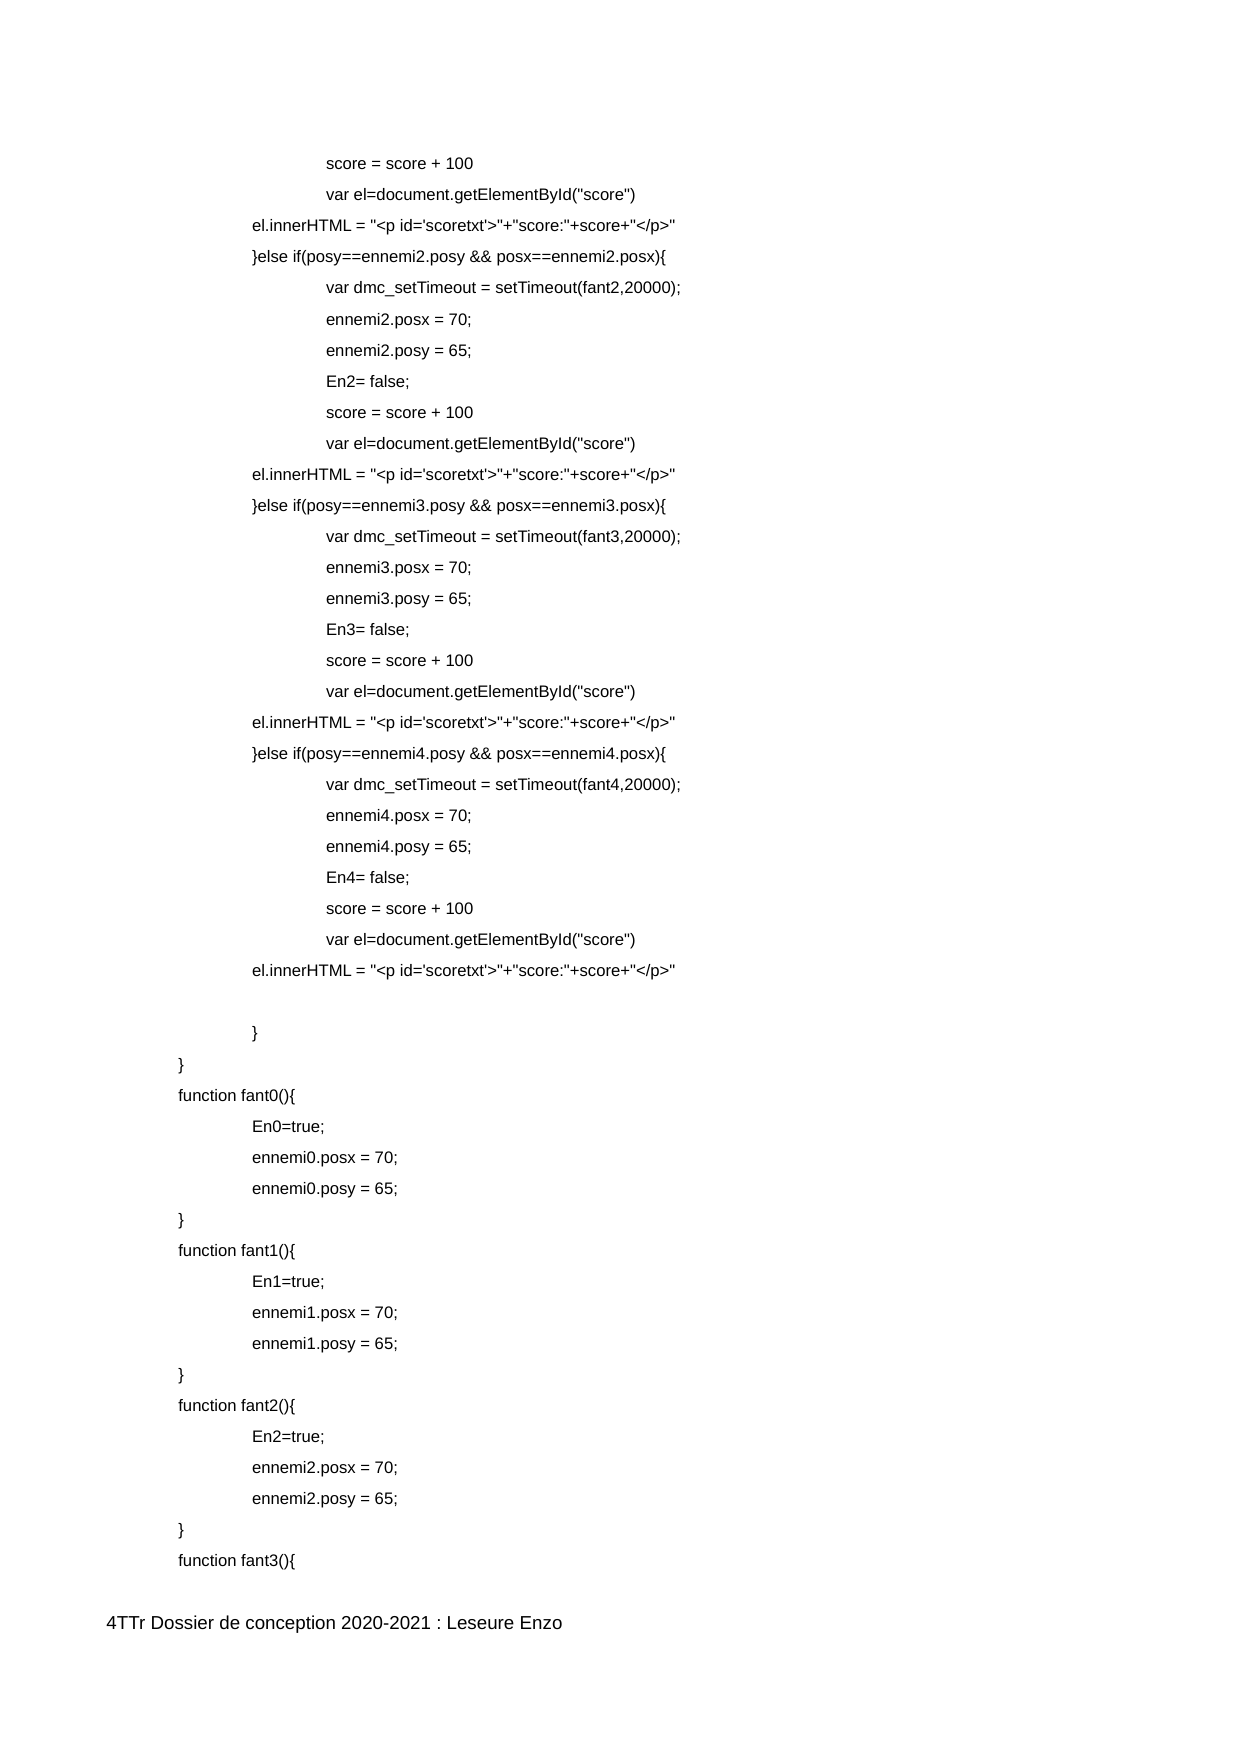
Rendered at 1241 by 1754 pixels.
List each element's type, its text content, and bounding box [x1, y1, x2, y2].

text el.innerHTML = "<p id='scoretxt'>"+"score:"+score+"</p>" [104, 713, 1134, 732]
text score = score + 100 [104, 154, 1134, 173]
text function fant3(){ [104, 1551, 1134, 1570]
text function fant0(){ [104, 1085, 1134, 1104]
text En0=true; [104, 1116, 1134, 1136]
text ennemi0.posx = 70; [104, 1147, 1134, 1167]
text ennemi1.posx = 70; [104, 1303, 1134, 1322]
text } [104, 1520, 1134, 1539]
text var el=document.getElementById("score") [104, 185, 1134, 204]
text var el=document.getElementById("score") [104, 433, 1134, 453]
text function fant2(){ [104, 1396, 1134, 1415]
text }else if(posy==ennemi4.posy && posx==ennemi4.posx){ [104, 744, 1134, 763]
text ennemi0.posy = 65; [104, 1178, 1134, 1198]
text ennemi2.posy = 65; [104, 340, 1134, 359]
text ennemi3.posy = 65; [104, 589, 1134, 608]
text En2=true; [104, 1427, 1134, 1446]
text el.innerHTML = "<p id='scoretxt'>"+"score:"+score+"</p>" [104, 216, 1134, 235]
text ennemi4.posx = 70; [104, 806, 1134, 825]
text var dmc_setTimeout = setTimeout(fant3,20000); [104, 527, 1134, 546]
text En3= false; [104, 620, 1134, 639]
text var dmc_setTimeout = setTimeout(fant4,20000); [104, 775, 1134, 794]
text var dmc_setTimeout = setTimeout(fant2,20000); [104, 278, 1134, 297]
text ennemi3.posx = 70; [104, 558, 1134, 577]
text ennemi4.posy = 65; [104, 837, 1134, 856]
text ennemi2.posx = 70; [104, 1458, 1134, 1477]
text function fant1(){ [104, 1241, 1134, 1260]
text }else if(posy==ennemi2.posy && posx==ennemi2.posx){ [104, 247, 1134, 266]
text } [104, 1054, 1134, 1073]
text score = score + 100 [104, 651, 1134, 670]
text ennemi2.posx = 70; [104, 309, 1134, 328]
text }else if(posy==ennemi3.posy && posx==ennemi3.posx){ [104, 496, 1134, 515]
text ennemi2.posy = 65; [104, 1489, 1134, 1508]
text } [104, 1365, 1134, 1384]
text score = score + 100 [104, 899, 1134, 918]
text var el=document.getElementById("score") [104, 930, 1134, 949]
text En4= false; [104, 868, 1134, 887]
text } [104, 1023, 1134, 1042]
text } [104, 1209, 1134, 1229]
text En1=true; [104, 1272, 1134, 1291]
text score = score + 100 [104, 402, 1134, 422]
text el.innerHTML = "<p id='scoretxt'>"+"score:"+score+"</p>" [104, 961, 1134, 980]
text el.innerHTML = "<p id='scoretxt'>"+"score:"+score+"</p>" [104, 464, 1134, 484]
text En2= false; [104, 371, 1134, 391]
text var el=document.getElementById("score") [104, 682, 1134, 701]
text ennemi1.posy = 65; [104, 1334, 1134, 1353]
